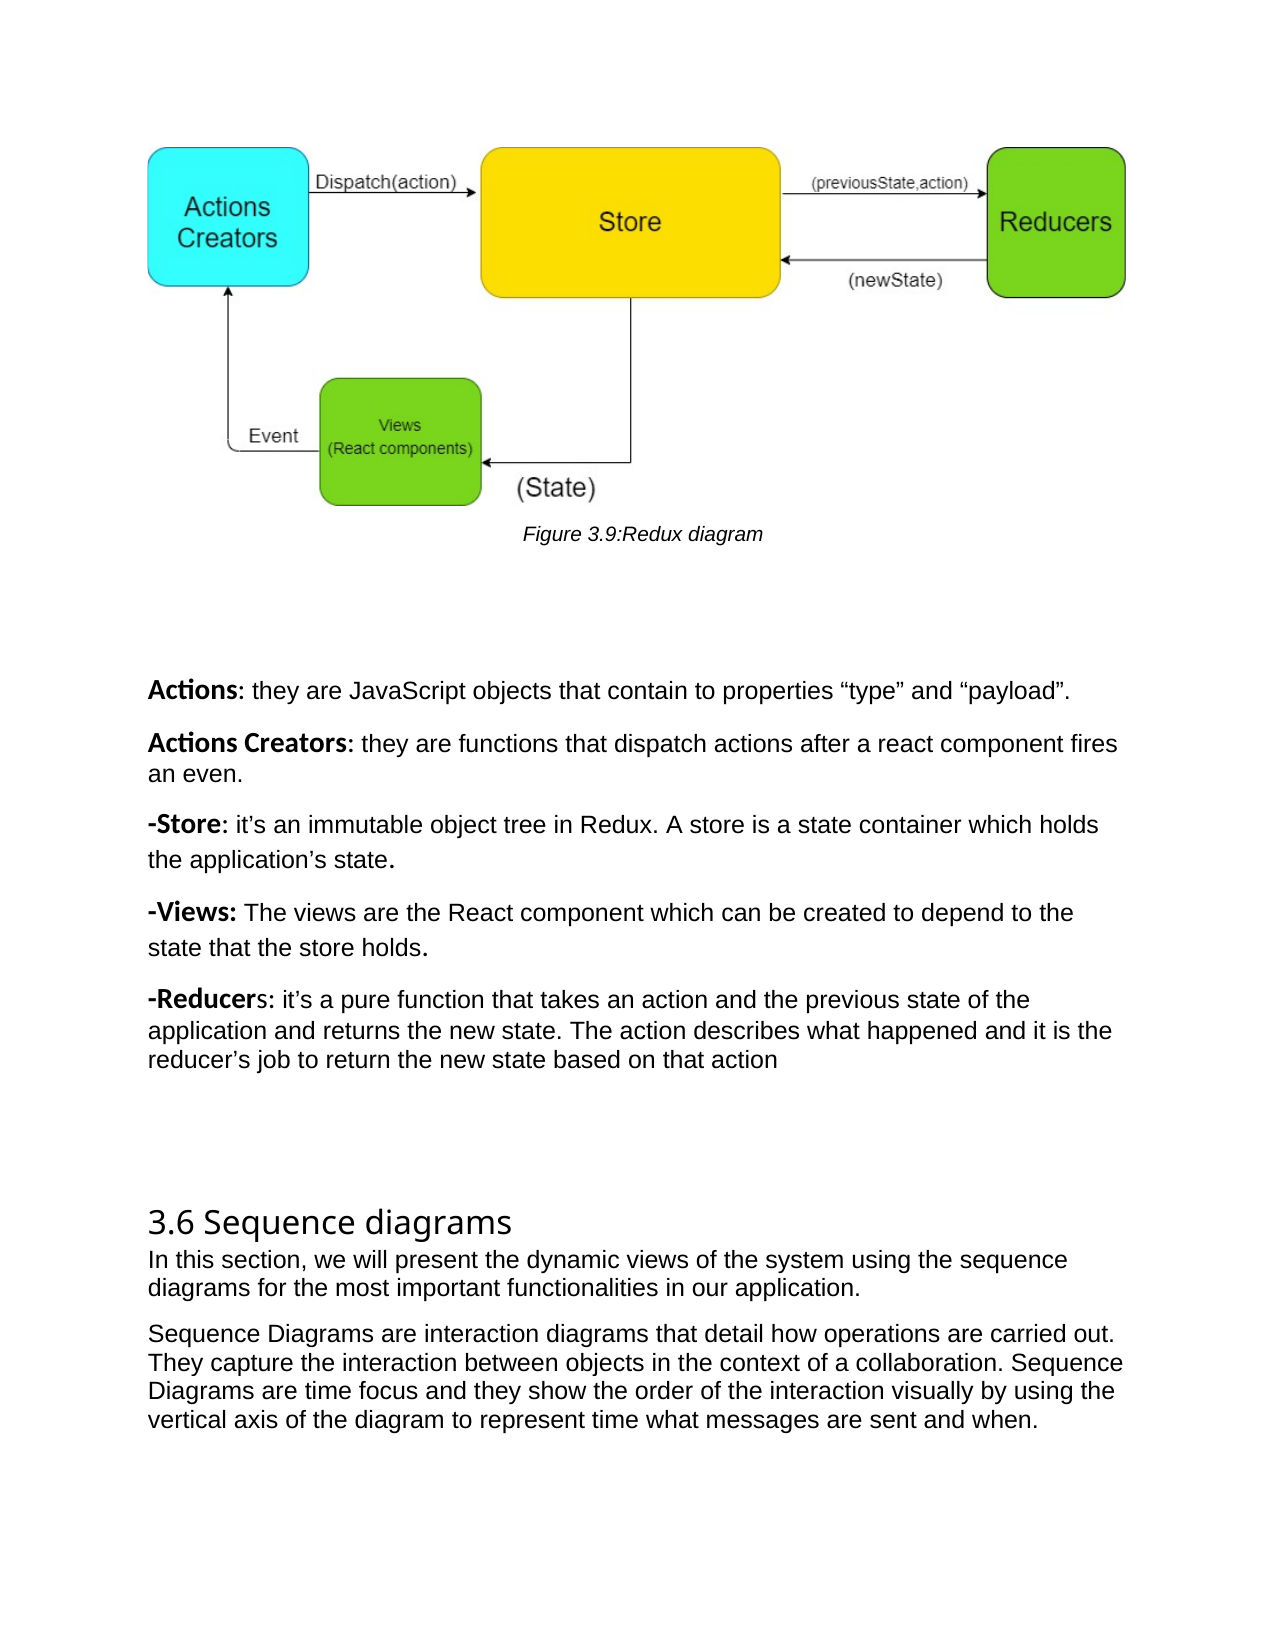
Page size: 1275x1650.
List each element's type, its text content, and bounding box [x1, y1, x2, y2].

text -Reducers: it’s a pure function that takes an action and the previous state of the application and returns the new state. The action describes what happened and it is the reducer’s job to return the new state based on that action [148, 981, 1127, 1074]
subtitle 3.6 Sequence diagrams [148, 1199, 1127, 1244]
text -Views: The views are the React component which can be created to depend to the state that the store holds. [148, 893, 1127, 964]
text Figure ‎3.9:Redux diagram [448, 522, 1127, 546]
text Actions Creators: they are functions that dispatch actions after a react component fires an even. [148, 724, 1127, 788]
text Actions: they are JavaScript objects that contain to properties “type” and “payload”. [148, 671, 1127, 707]
text -Store: it’s an immutable object tree in Redux. A store is a state container which holds the application’s state. [148, 805, 1127, 876]
text In this section, we will present the dynamic views of the system using the sequence diagrams for the most important functionalities in our application. [148, 1244, 1127, 1302]
text Sequence Diagrams are interaction diagrams that detail how operations are carried out. They capture the interaction between objects in the context of a collaboration. Sequence Diagrams are time focus and they show the order of the interaction visually by using the vertical axis of the diagram to represent time what messages are sent and when. [148, 1319, 1127, 1434]
